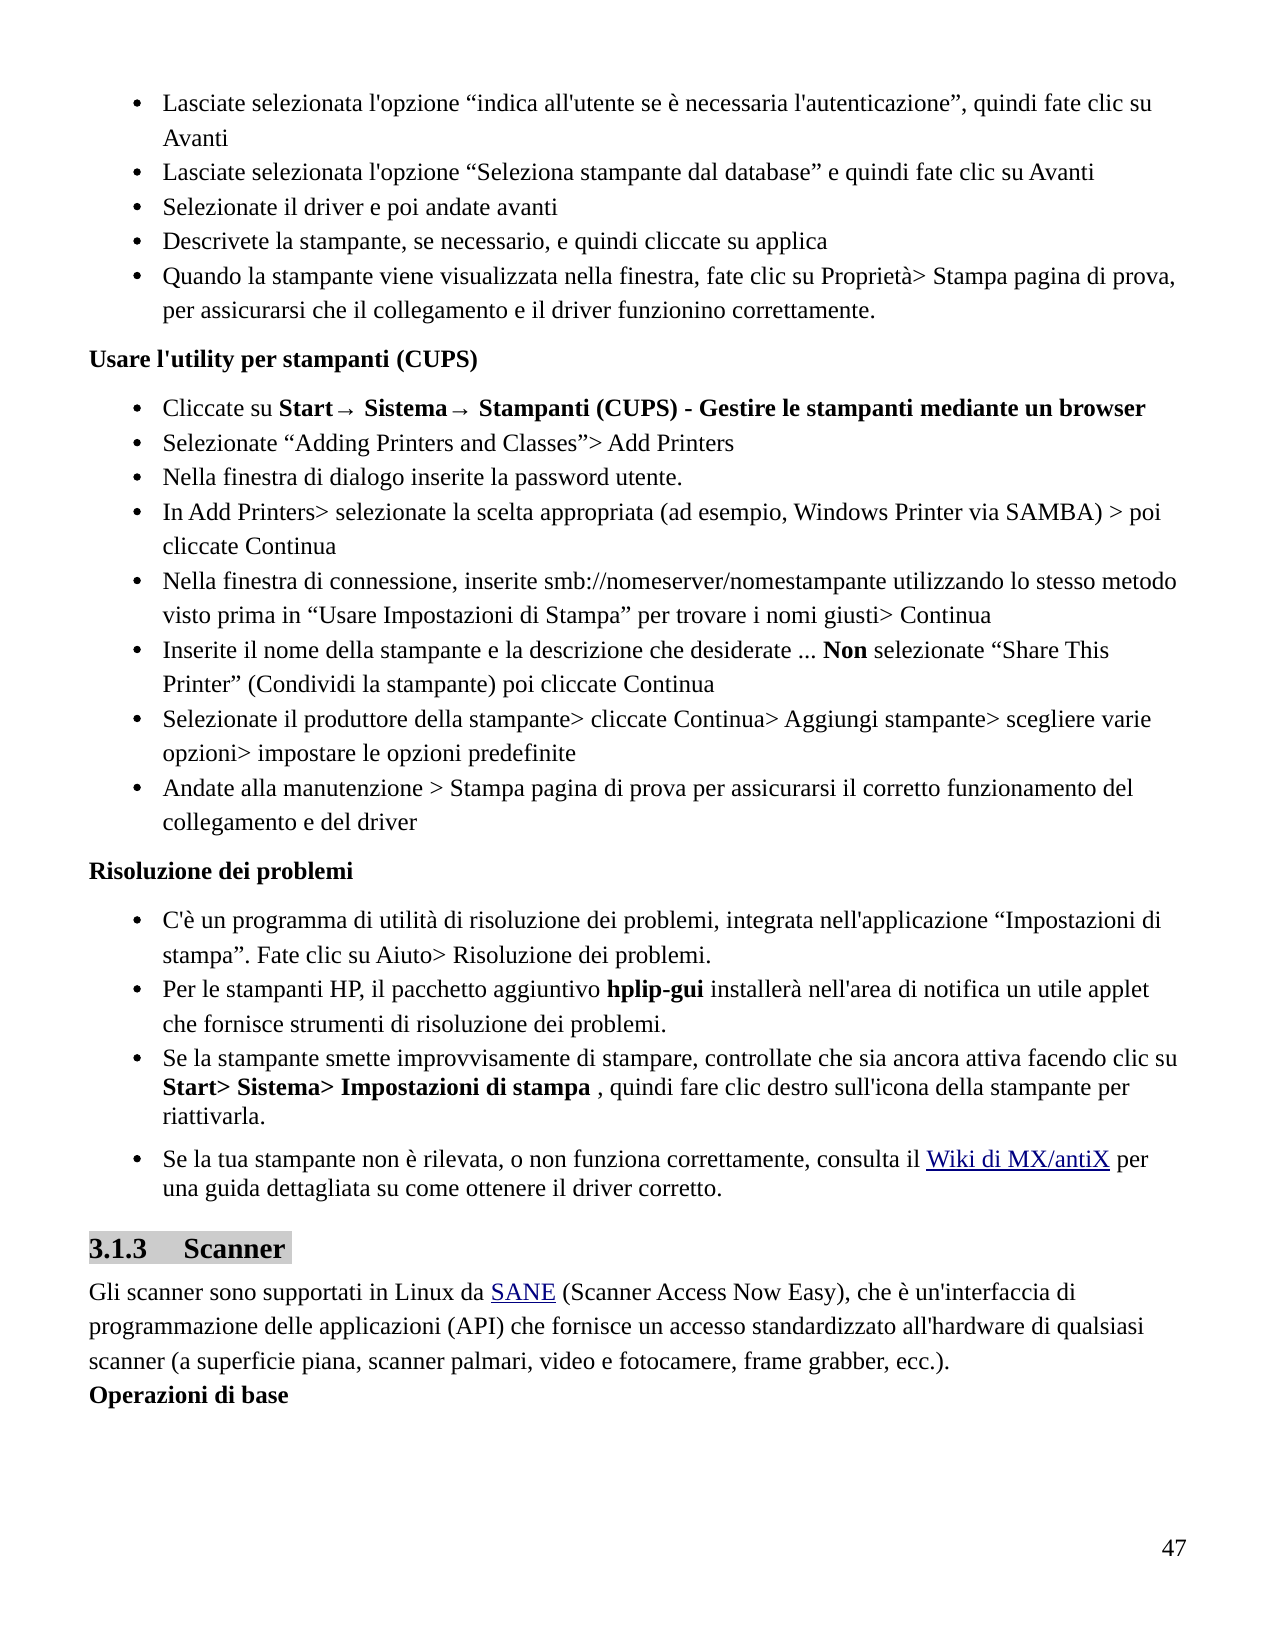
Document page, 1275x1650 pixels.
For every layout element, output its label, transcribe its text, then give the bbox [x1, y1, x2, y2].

list Per le stampanti HP, il pacchetto aggiuntivo hplip-gui installerà nell'area di notifica un utile applet che fornisce strumenti di risoluzione dei problemi. [133, 974, 1186, 1038]
list In Add Printers> selezionate la scelta appropriata (ad esempio, Windows Printer via SAMBA) > poi cliccate Continua [133, 497, 1186, 560]
list Descrivete la stampante, se necessario, e quindi cliccate su applica [133, 226, 1186, 255]
list Lasciate selezionata l'opzione “Seleziona stampante dal database” e quindi fate clic su Avanti [133, 157, 1186, 186]
subtitle 3.1.3 Scanner [292, 1231, 1186, 1264]
list Lasciate selezionata l'opzione “indica all'utente se è necessaria l'autenticazione”, quindi fate clic su Avanti [133, 88, 1186, 152]
list C'è un programma di utilità di risoluzione dei problemi, integrata nell'applicazione “Impostazioni di stampa”. Fate clic su Aiuto> Risoluzione dei problemi. [133, 905, 1186, 969]
list Inserite il nome della stampante e la descrizione che desiderate ... Non selezionate “Share This Printer” (Condividi la stampante) poi cliccate Continua [133, 635, 1186, 698]
list Cliccate su Start→ Sistema→ Stampanti (CUPS) - Gestire le stampanti mediante un browser [133, 393, 1186, 422]
list Selezionate il driver e poi andate avanti [133, 192, 1186, 221]
list Se la stampante smette improvvisamente di stampare, controllate che sia ancora attiva facendo clic su Start> Sistema> Impostazioni di stampa , quindi fare clic destro sull'icona della stampante per riattivarla. [133, 1043, 1186, 1129]
text Usare l'utility per stampanti (CUPS) [88, 344, 1186, 373]
text Risoluzione dei problemi [88, 856, 1186, 885]
list Nella finestra di connessione, inserite smb://nomeserver/nomestampante utilizzando lo stesso metodo visto prima in “Usare Impostazioni di Stampa” per trovare i nomi giusti> Continua [133, 566, 1186, 629]
text Gli scanner sono supportati in Linux da SANE (Scanner Access Now Easy), che è un'interfaccia di programmazione delle applicazioni (API) che fornisce un accesso standardizzato all'hardware di qualsiasi scanner (a superficie piana, scanner palmari, video e fotocamere, frame grabber, ecc.). [88, 1277, 1186, 1374]
list Selezionate “Adding Printers and Classes”> Add Printers [133, 428, 1186, 457]
list Se la tua stampante non è rilevata, o non funziona correttamente, consulta il Wiki di MX/antiX per una guida dettagliata su come ottenere il driver corretto. [133, 1144, 1186, 1202]
list Quando la stampante viene visualizzata nella finestra, fate clic su Proprietà> Stampa pagina di prova, per assicurarsi che il collegamento e il driver funzionino correttamente. [133, 261, 1186, 324]
list Selezionate il produttore della stampante> cliccate Continua> Aggiungi stampante> scegliere varie opzioni> impostare le opzioni predefinite [133, 704, 1186, 767]
list Nella finestra di dialogo inserite la password utente. [133, 462, 1186, 491]
text Operazioni di base [88, 1380, 1186, 1409]
list Andate alla manutenzione > Stampa pagina di prova per assicurarsi il corretto funzionamento del collegamento e del driver [133, 773, 1186, 836]
